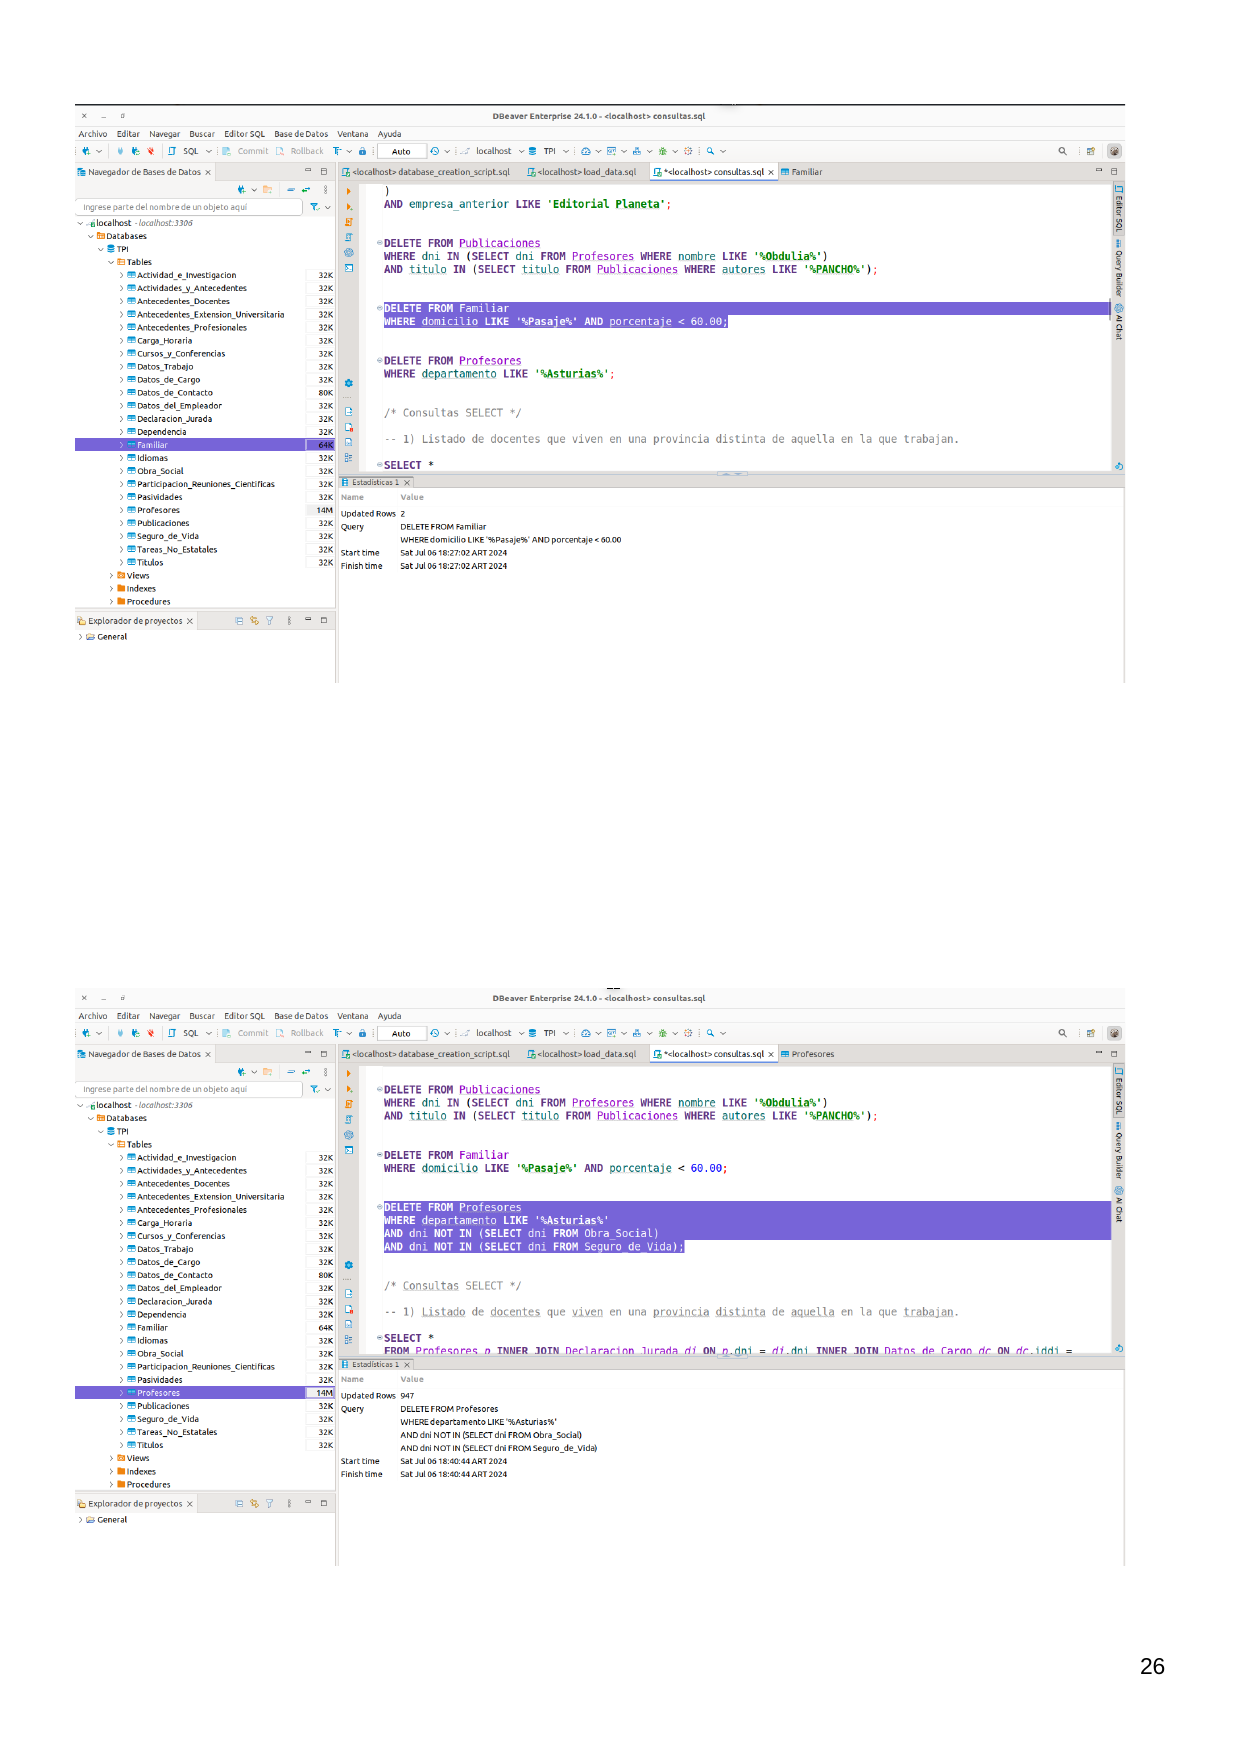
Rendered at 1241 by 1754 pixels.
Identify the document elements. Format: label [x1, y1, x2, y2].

picture [75, 104, 1125, 683]
picture [75, 988, 1125, 1566]
